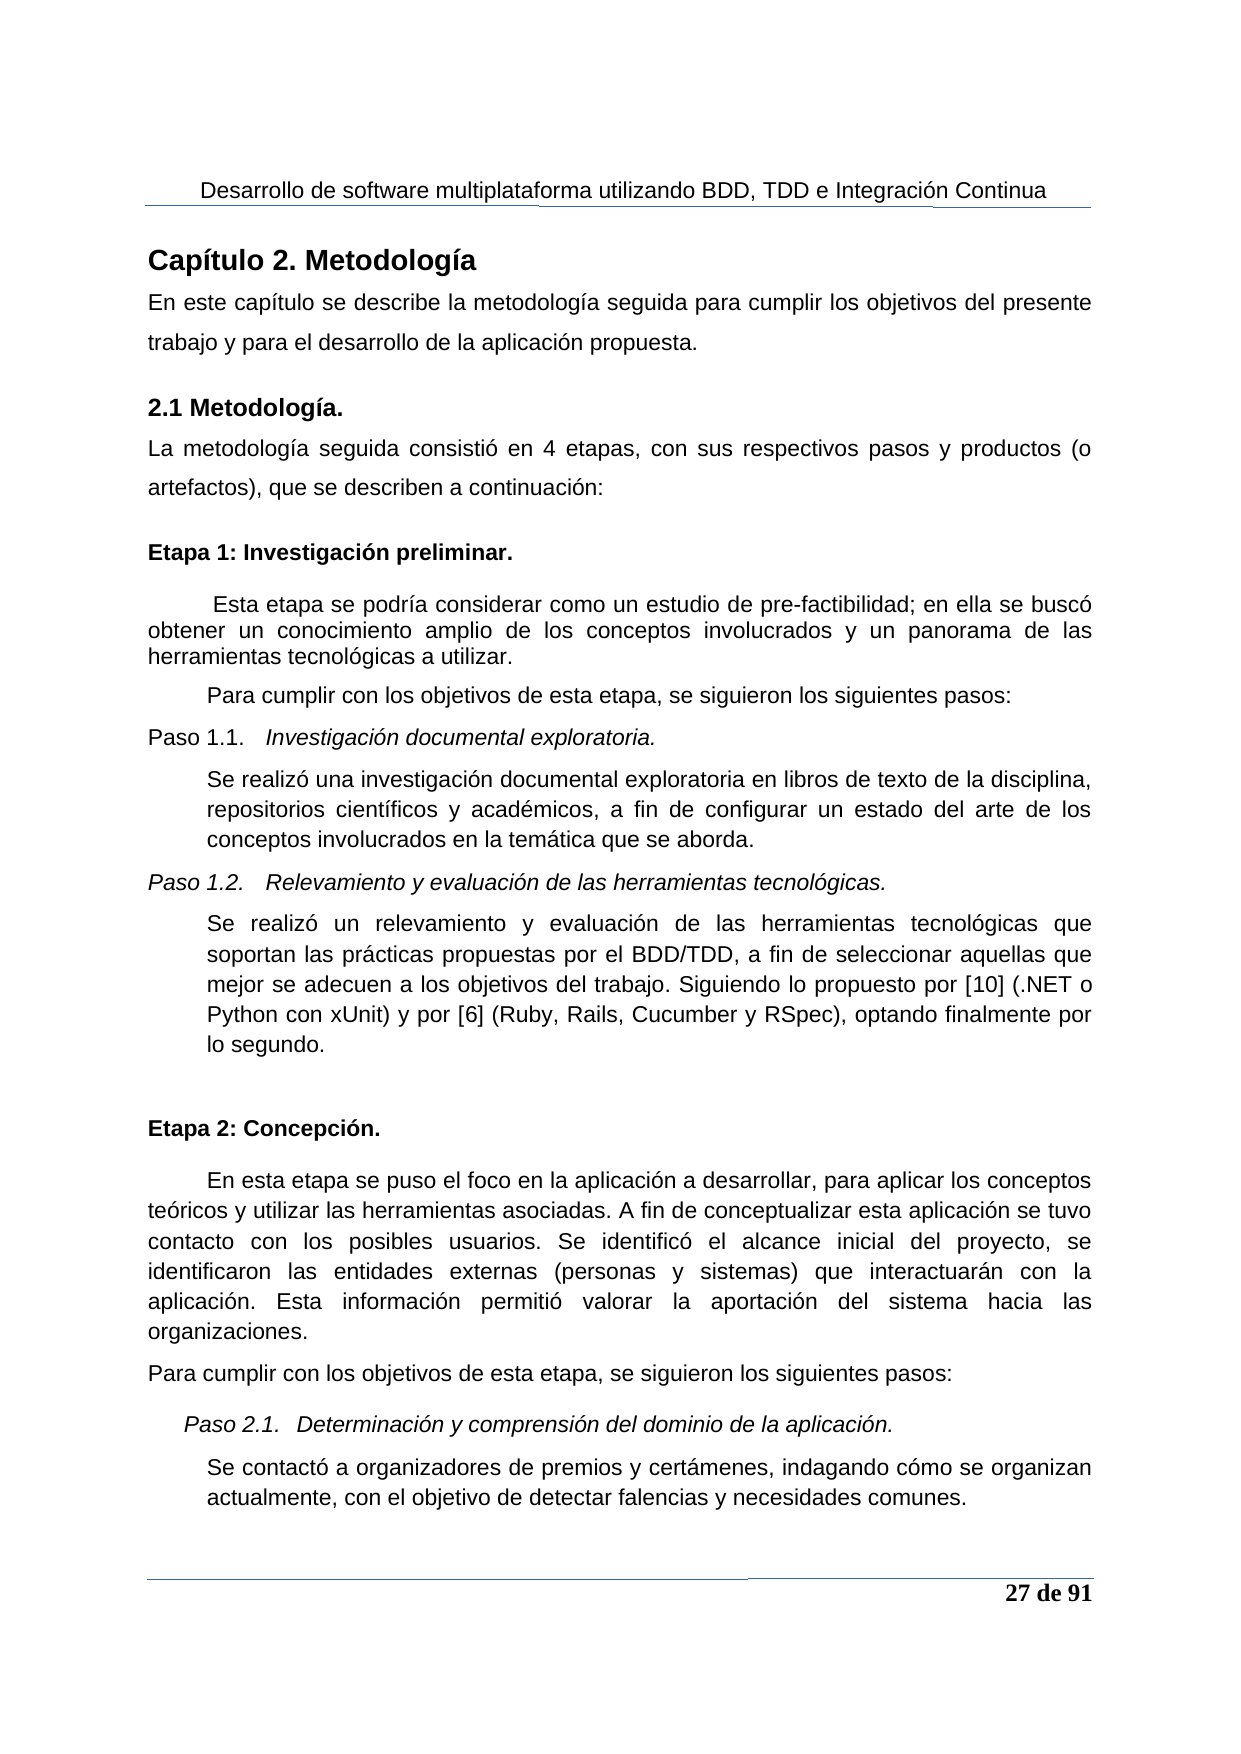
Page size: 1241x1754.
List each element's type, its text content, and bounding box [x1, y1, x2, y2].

text La metodología seguida consistió en 4 etapas, con sus respectivos pasos y productos (o artefactos), que se describen a continuación: [148, 434, 1093, 500]
subtitle Etapa 1: Investigación preliminar. [148, 538, 1093, 565]
list Determinación y comprensión del dominio de la aplicación. [177, 1411, 1093, 1438]
list Se contactó a organizadores de premios y certámenes, indagando cómo se organizan actualmente, con el objetivo de detectar falencias y necesidades comunes. [207, 1453, 1093, 1510]
text En esta etapa se puso el foco en la aplicación a desarrollar, para aplicar los conceptos teóricos y utilizar las herramientas asociadas. A fin de conceptualizar esta aplicación se tuvo contacto con los posibles usuarios. Se identificó el alcance inicial del proyecto, se identificaron las entidades externas (personas y sistemas) que interactuarán con la aplicación. Esta información permitió valorar la aportación del sistema hacia las organizaciones. [148, 1167, 1093, 1344]
list Se realizó un relevamiento y evaluación de las herramientas tecnológicas que soportan las prácticas propuestas por el BDD/TDD, a fin de seleccionar aquellas que mejor se adecuen a los objetivos del trabajo. Siguiendo lo propuesto por [10] (.NET o Python con xUnit) y por [6] (Ruby, Rails, Cucumber y RSpec), optando finalmente por lo segundo. [148, 910, 1093, 1058]
subtitle Capítulo 2. Metodología [148, 243, 1093, 277]
text Para cumplir con los objetivos de esta etapa, se siguieron los siguientes pasos: [148, 1360, 1093, 1387]
subtitle Etapa 2: Concepción. [148, 1115, 1093, 1142]
list Investigación documental exploratoria. [148, 724, 1093, 750]
text Esta etapa se podría considerar como un estudio de pre-factibilidad; en ella se buscó obtener un conocimiento amplio de los conceptos involucrados y un panorama de las herramientas tecnológicas a utilizar. [148, 591, 1093, 669]
subtitle 2.1 Metodología. [148, 393, 1093, 422]
text Se realizó una investigación documental exploratoria en libros de texto de la disciplina, repositorios científicos y académicos, a fin de configurar un estado del arte de los conceptos involucrados en la temática que se aborda. [207, 766, 1093, 853]
text En este capítulo se describe la metodología seguida para cumplir los objetivos del presente trabajo y para el desarrollo de la aplicación propuesta. [148, 289, 1093, 355]
list Relevamiento y evaluación de las herramientas tecnológicas. [148, 868, 1093, 895]
text Para cumplir con los objetivos de esta etapa, se siguieron los siguientes pasos: [148, 682, 1093, 708]
